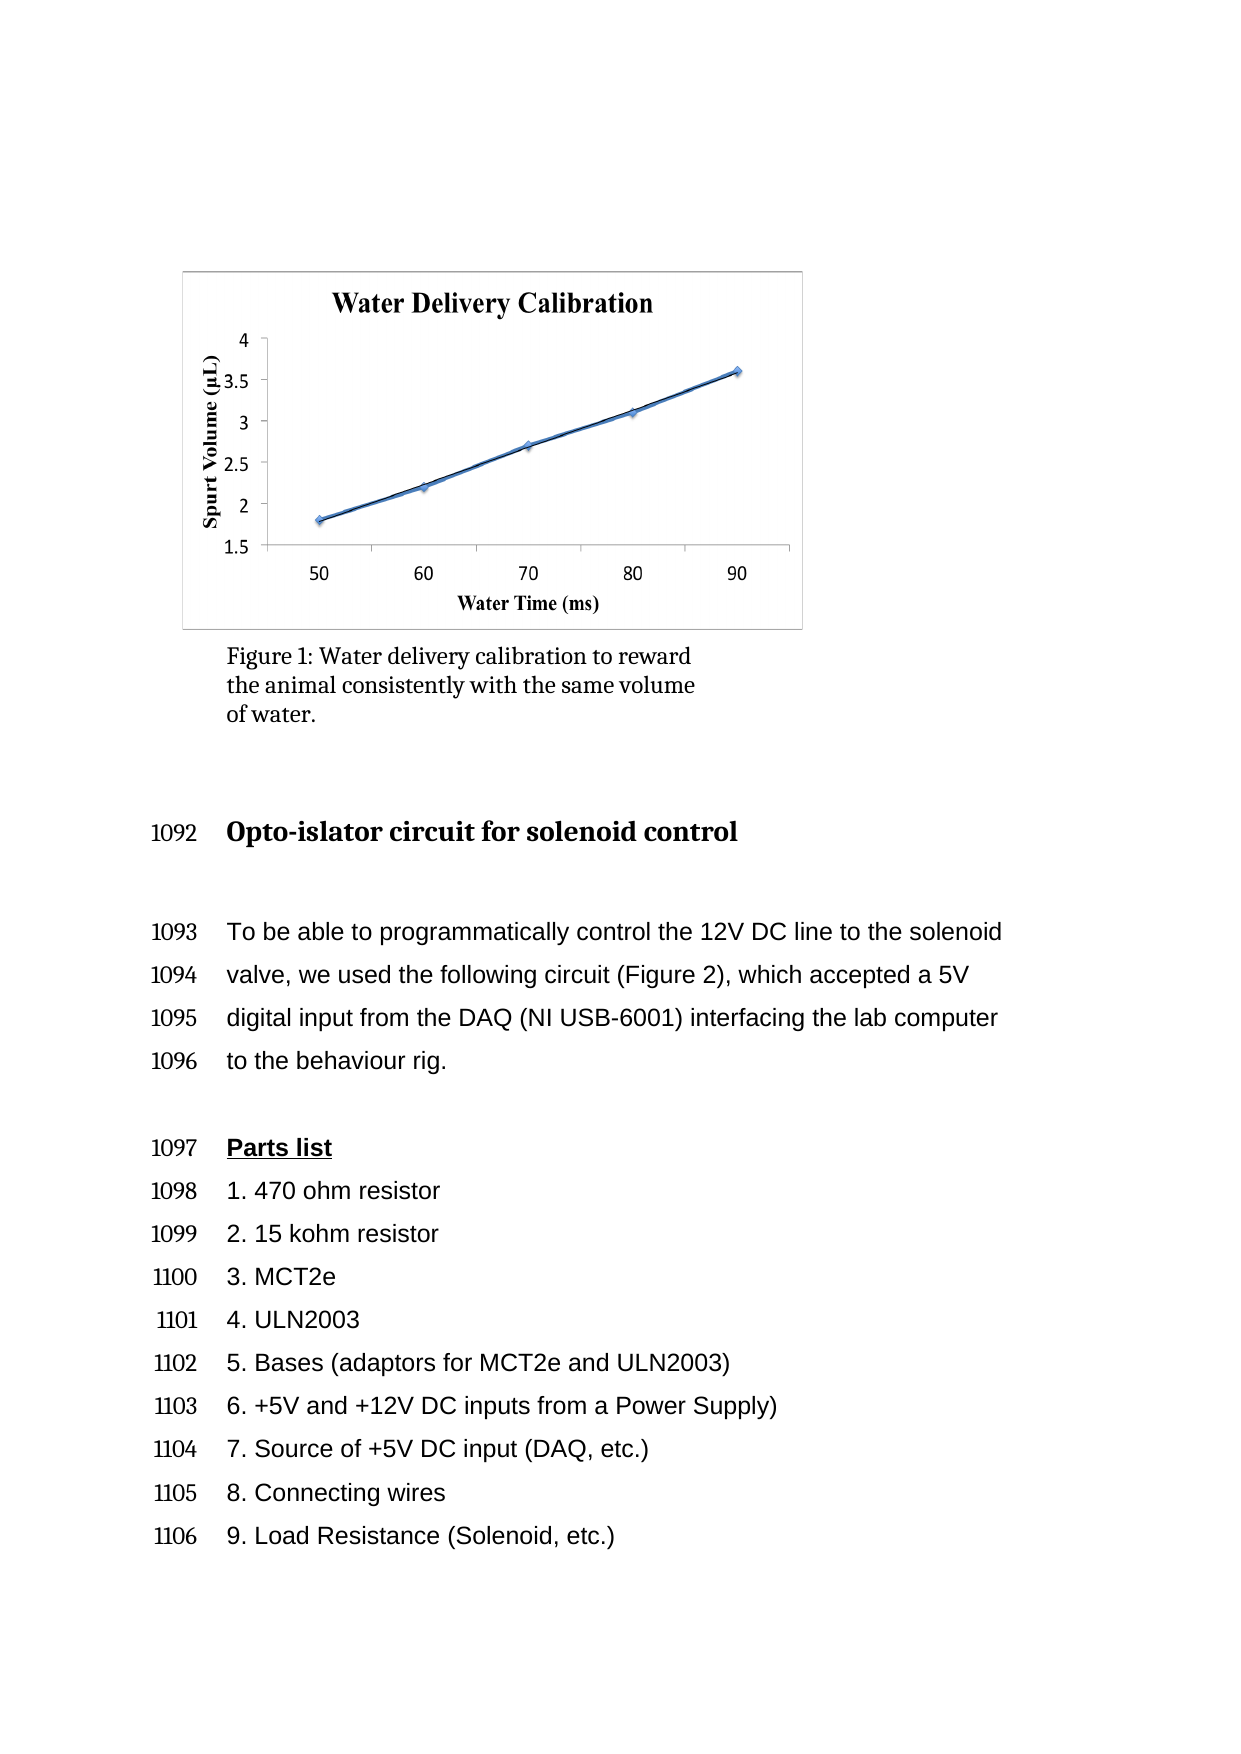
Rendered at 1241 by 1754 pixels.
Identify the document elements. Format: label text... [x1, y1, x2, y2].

text 2. 15 kohm resistor [226, 1219, 1014, 1248]
text To be able to programmatically control the 12V DC line to the solenoid valve, we used the following circuit (Figure 2), which accepted a 5V digital input from the DAQ (NI USB-6001) interfacing the lab computer to the behaviour rig. [226, 917, 1014, 1075]
text 7. Source of +5V DC input (DAQ, etc.) [226, 1434, 1014, 1463]
text 6. +5V and +12V DC inputs from a Power Supply) [226, 1391, 1014, 1420]
text 5. Bases (adaptors for MCT2e and ULN2003) [226, 1348, 1014, 1377]
text 3. MCT2e [226, 1262, 1014, 1291]
picture [182, 271, 803, 630]
subtitle Opto-islator circuit for solenoid control [226, 815, 1014, 849]
text 1. 470 ohm resistor [226, 1176, 1014, 1204]
text 8. Connecting wires [226, 1478, 1014, 1506]
text Parts list [226, 1133, 1014, 1161]
text 4. ULN2003 [226, 1305, 1014, 1334]
text Figure 1: Water delivery calibration to reward the animal consistently with the same volume of water. [226, 630, 700, 728]
text 9. Load Resistance (Solenoid, etc.) [226, 1521, 1014, 1549]
text [226, 260, 700, 271]
